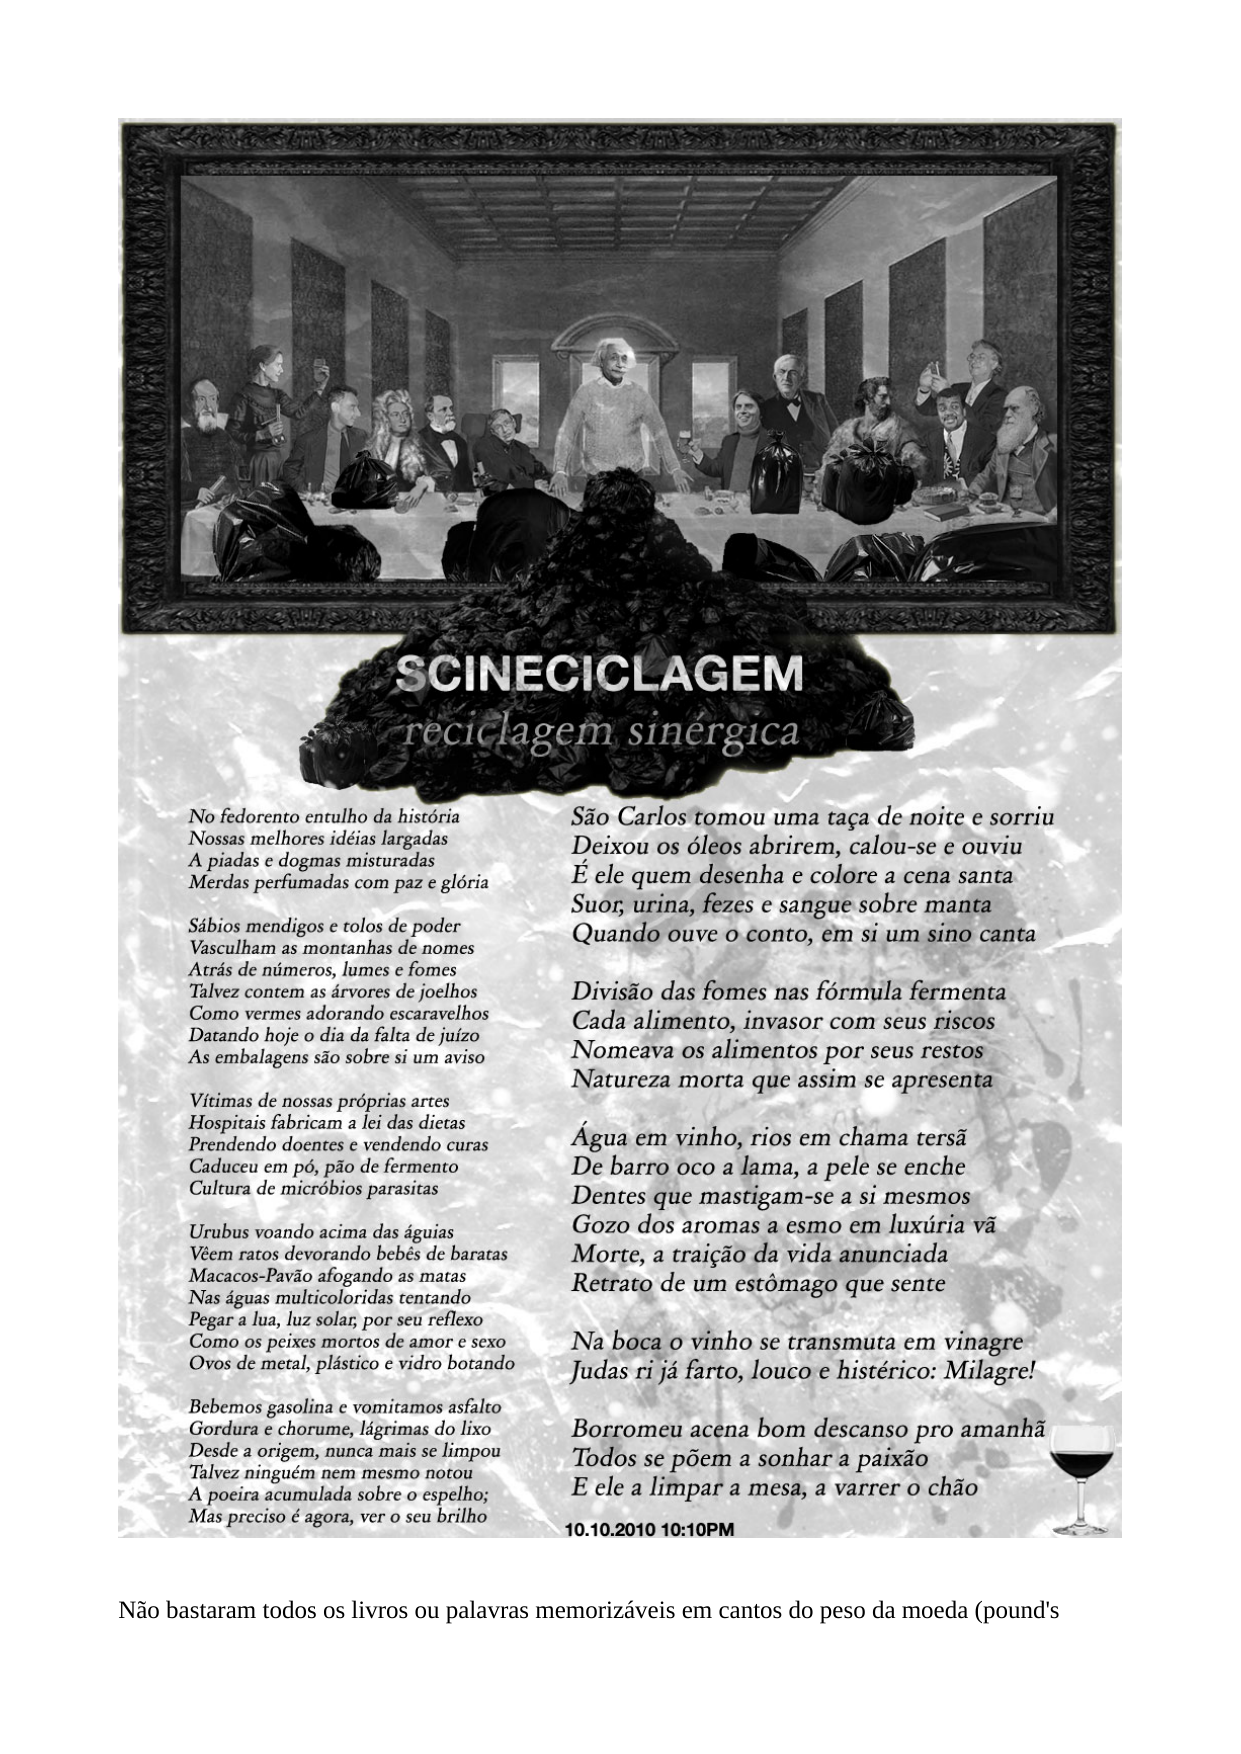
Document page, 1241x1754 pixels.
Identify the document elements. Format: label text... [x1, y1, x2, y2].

picture [118, 118, 1122, 1538]
text Não bastaram todos os livros ou palavras memorizáveis em cantos do peso da moeda (pound's [118, 1595, 1122, 1624]
